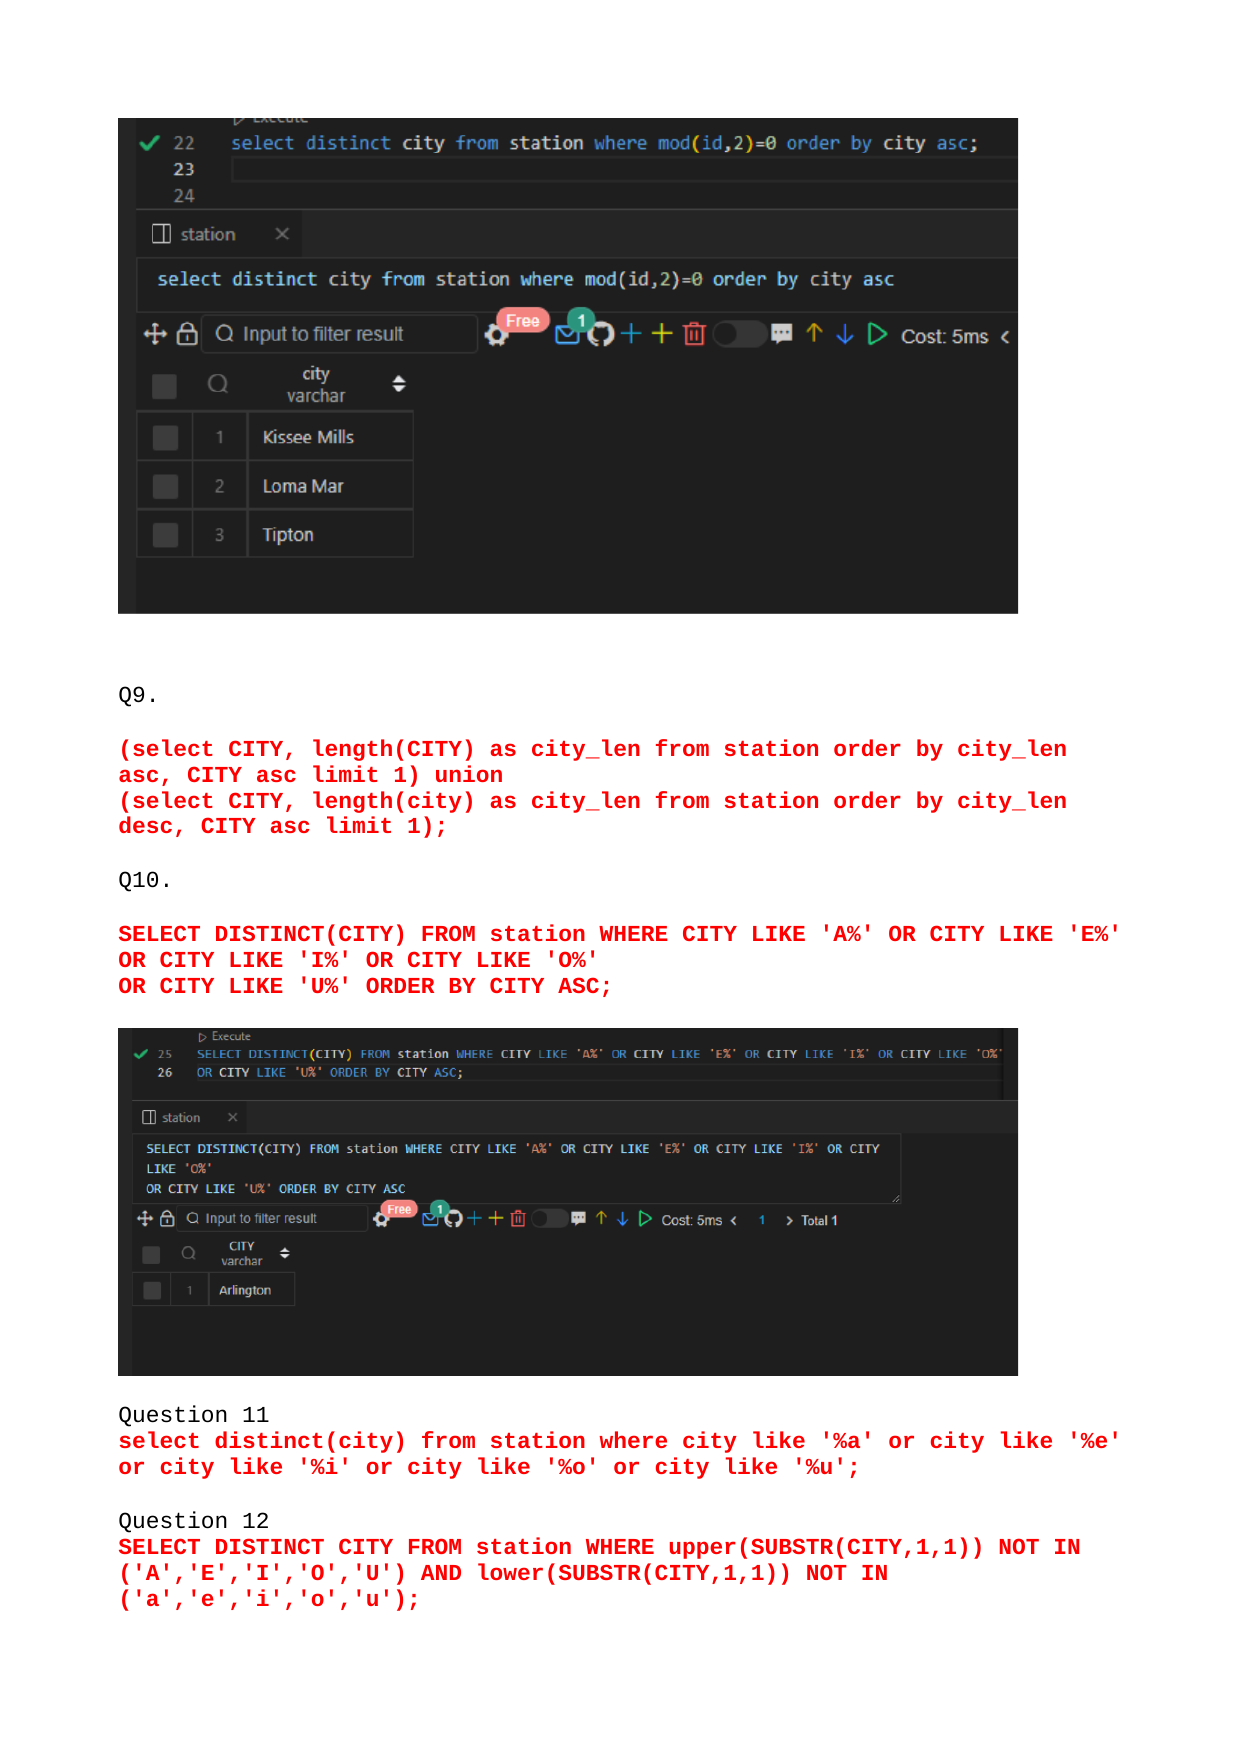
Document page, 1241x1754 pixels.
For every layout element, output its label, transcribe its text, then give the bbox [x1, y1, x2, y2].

text (select CITY, length(CITY) as city_len from station order by city_len asc, CITY asc limit 1) union [118, 737, 1122, 789]
text select distinct(city) from station where city like '%a' or city like '%e' or city like '%i' or city like '%o' or city like '%u'; [118, 1429, 1122, 1481]
text OR CITY LIKE 'U%' ORDER BY CITY ASC; [118, 975, 1122, 1001]
text Q9. [118, 683, 1122, 709]
text (select CITY, length(city) as city_len from station order by city_len desc, CITY asc limit 1); [118, 789, 1122, 841]
text SELECT DISTINCT CITY FROM station WHERE upper(SUBSTR(CITY,1,1)) NOT IN ('A','E','I','O','U') AND lower(SUBSTR(CITY,1,1)) NOT IN [118, 1535, 1122, 1587]
text Q10. [118, 869, 1122, 895]
text ('a','e','i','o','u'); [118, 1587, 1122, 1613]
text Question 11 [118, 1403, 1122, 1429]
text SELECT DISTINCT(CITY) FROM station WHERE CITY LIKE 'A%' OR CITY LIKE 'E%' OR CITY LIKE 'I%' OR CITY LIKE 'O%' [118, 923, 1122, 975]
text Question 12 [118, 1509, 1122, 1535]
